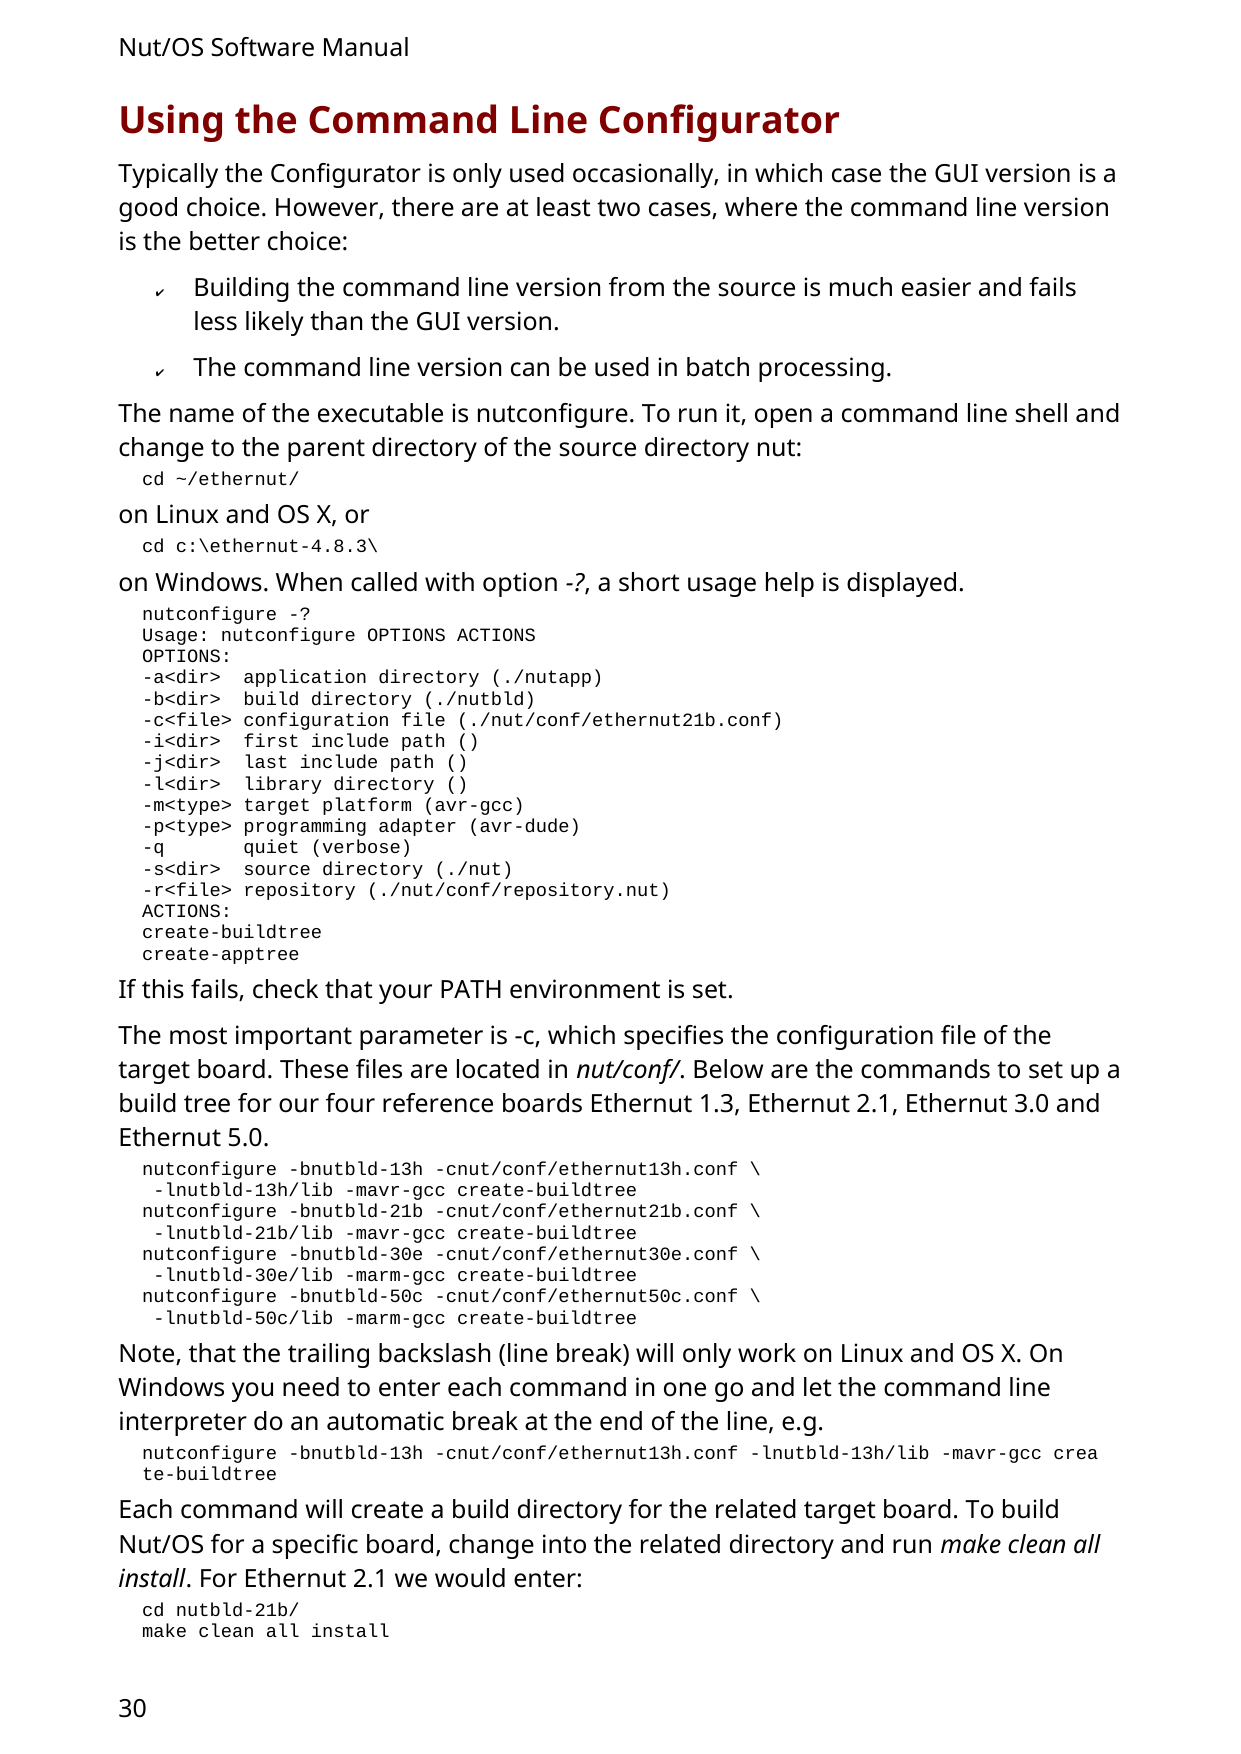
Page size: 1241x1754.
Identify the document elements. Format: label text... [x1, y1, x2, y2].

text nutconfigure -bnutbld-50c -cnut/conf/ethernut50c.conf \ [142, 1287, 1122, 1308]
text cd ~/ethernut/ [142, 470, 1122, 491]
text Usage: nutconfigure OPTIONS ACTIONS [142, 626, 1122, 647]
text -m<type> target platform (avr-gcc) [142, 796, 1122, 817]
text cd c:\ethernut-4.8.3\ [142, 537, 1122, 558]
text cd nutbld-21b/ [142, 1600, 1122, 1622]
text If this fails, check that your PATH environment is set. [118, 972, 1122, 1006]
text -c<file> configuration file (./nut/conf/ethernut21b.conf) [142, 711, 1122, 732]
text The name of the executable is nutconfigure. To run it, open a command line shell and change to the parent directory of the source directory nut: [118, 396, 1122, 464]
text make clean all install [142, 1622, 1122, 1643]
text nutconfigure -bnutbld-13h -cnut/conf/ethernut13h.conf \ [142, 1160, 1122, 1181]
text ACTIONS: [142, 902, 1122, 923]
text nutconfigure -? [142, 604, 1122, 626]
text -lnutbld-50c/lib -marm-gcc create-buildtree [142, 1308, 1122, 1330]
text nutconfigure -bnutbld-21b -cnut/conf/ethernut21b.conf \ [142, 1202, 1122, 1223]
subtitle Using the Command Line Configurator [118, 93, 1122, 144]
text -i<dir> first include path () [142, 732, 1122, 753]
text -b<dir> build directory (./nutbld) [142, 689, 1122, 711]
text -q quiet (verbose) [142, 838, 1122, 859]
text The most important parameter is -c, which specifies the configuration file of the target board. These files are located in nut/conf/. Below are the commands to set up a build tree for our four reference boards Ethernut 1.3, Ethernut 2.1, Ethernut 3.0 and Ethernut 5.0. [118, 1017, 1122, 1154]
text -j<dir> last include path () [142, 753, 1122, 774]
text -lnutbld-21b/lib -mavr-gcc create-buildtree [142, 1223, 1122, 1245]
text -lnutbld-13h/lib -mavr-gcc create-buildtree [142, 1181, 1122, 1202]
text Each command will create a build directory for the related target board. To build Nut/OS for a specific board, change into the related directory and run make clean all install. For Ethernut 2.1 we would enter: [118, 1492, 1122, 1594]
text OPTIONS: [142, 647, 1122, 668]
text Note, that the trailing backslash (line break) will only work on Linux and OS X. On Windows you need to enter each command in one go and let the command line interpreter do an automatic break at the end of the line, e.g. [118, 1336, 1122, 1438]
text -s<dir> source directory (./nut) [142, 859, 1122, 881]
text -r<file> repository (./nut/conf/repository.nut) [142, 881, 1122, 902]
list The command line version can be used in batch processing. [156, 350, 1122, 384]
text nutconfigure -bnutbld-13h -cnut/conf/ethernut13h.conf -lnutbld-13h/lib -mavr-gcc crea te-buildtree [142, 1444, 1122, 1486]
text -p<type> programming adapter (avr-dude) [142, 817, 1122, 838]
text -lnutbld-30e/lib -marm-gcc create-buildtree [142, 1266, 1122, 1287]
text -a<dir> application directory (./nutapp) [142, 668, 1122, 689]
text on Windows. When called with option -?, a short usage help is displayed. [118, 564, 1122, 598]
text create-buildtree [142, 923, 1122, 944]
text nutconfigure -bnutbld-30e -cnut/conf/ethernut30e.conf \ [142, 1245, 1122, 1266]
text on Linux and OS X, or [118, 497, 1122, 531]
text create-apptree [142, 944, 1122, 966]
list Building the command line version from the source is much easier and fails less likely than the GUI version. [156, 270, 1122, 338]
text -l<dir> library directory () [142, 774, 1122, 796]
text Typically the Configurator is only used occasionally, in which case the GUI version is a good choice. However, there are at least two cases, where the command line version is the better choice: [118, 156, 1122, 258]
